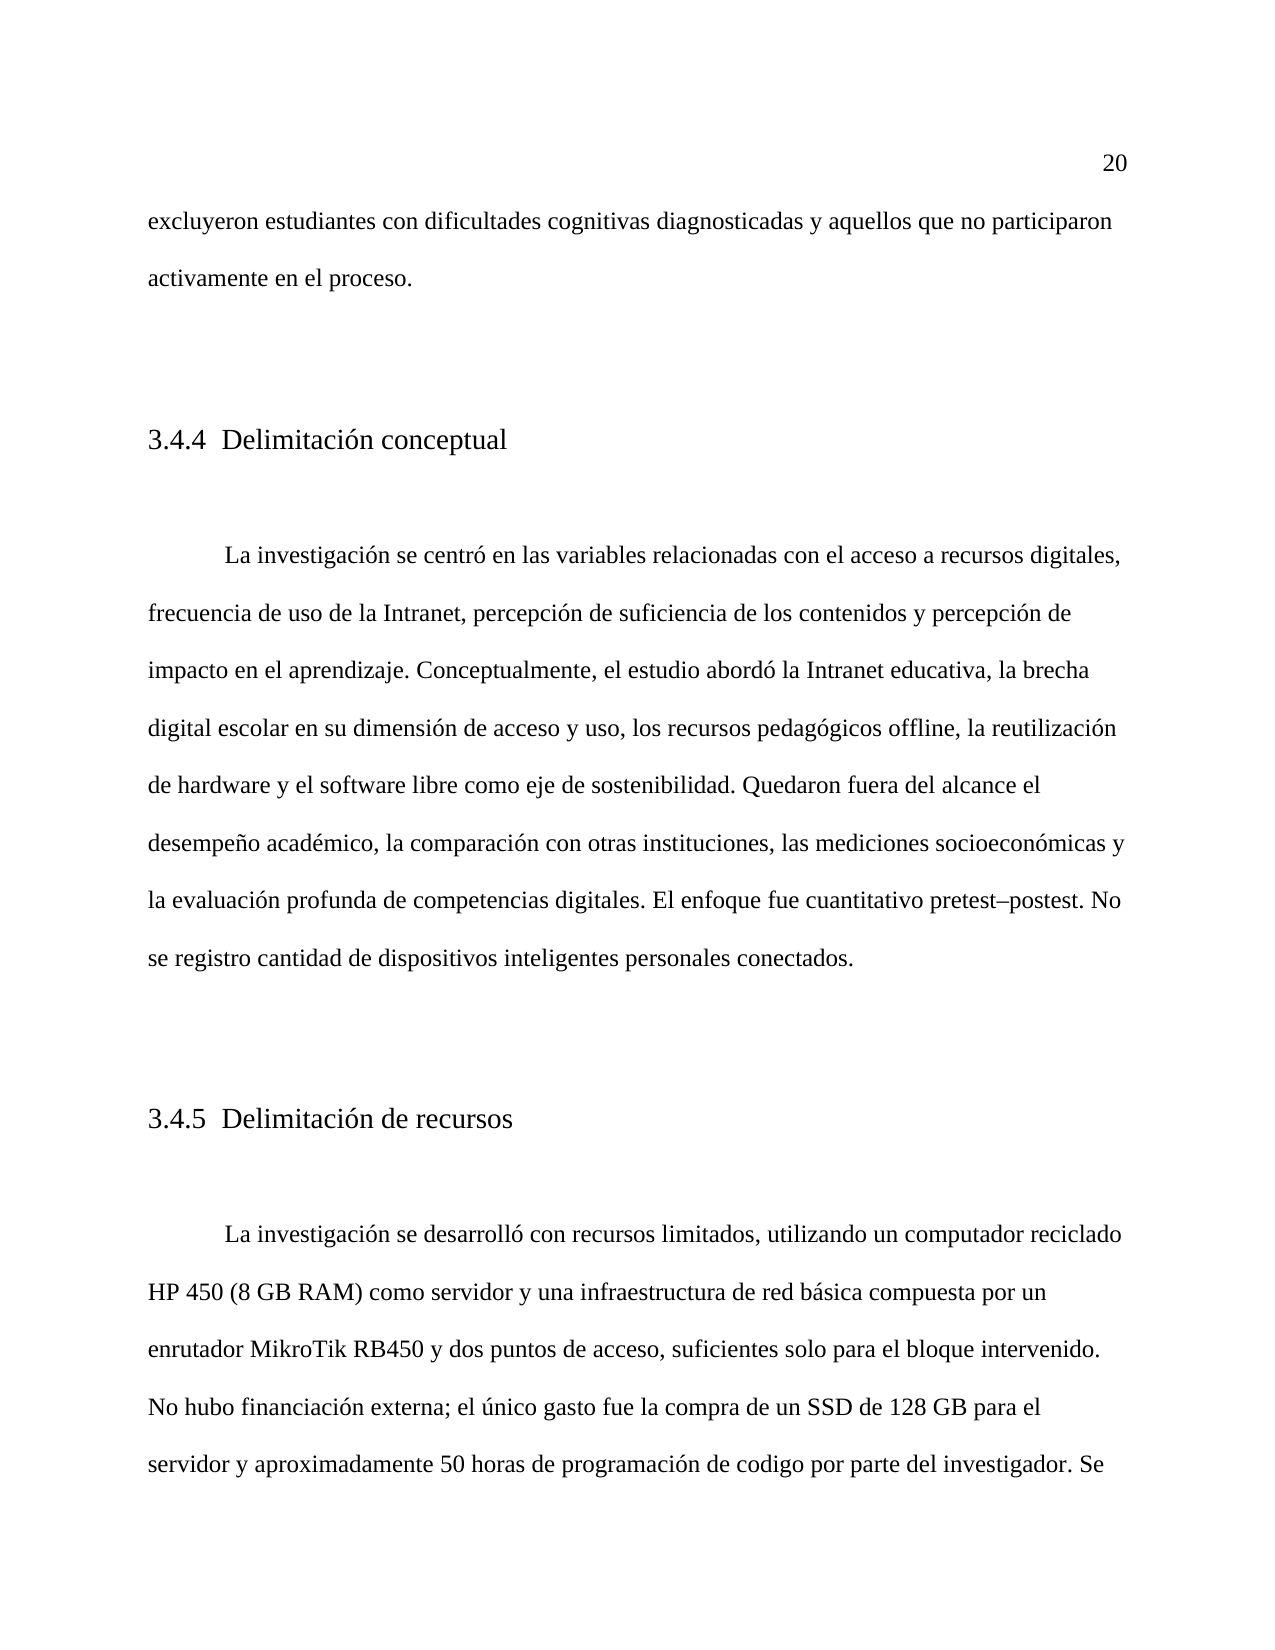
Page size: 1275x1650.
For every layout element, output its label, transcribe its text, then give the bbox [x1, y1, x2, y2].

text La investigación se desarrolló con recursos limitados, utilizando un computador reciclado HP 450 (8 GB RAM) como servidor y una infraestructura de red básica compuesta por un enrutador MikroTik RB450 y dos puntos de acceso, suficientes solo para el bloque intervenido. No hubo financiación externa; el único gasto fue la compra de un SSD de 128 GB para el servidor y aproximadamente 50 horas de programación de codigo por parte del investigador. Se [148, 1219, 1127, 1478]
subtitle Delimitación conceptual [148, 422, 1127, 456]
text excluyeron estudiantes con dificultades cognitivas diagnosticadas y aquellos que no participaron activamente en el proceso. [148, 206, 1127, 292]
text La investigación se centró en las variables relacionadas con el acceso a recursos digitales, frecuencia de uso de la Intranet, percepción de suficiencia de los contenidos y percepción de impacto en el aprendizaje. Conceptualmente, el estudio abordó la Intranet educativa, la brecha digital escolar en su dimensión de acceso y uso, los recursos pedagógicos offline, la reutilización de hardware y el software libre como eje de sostenibilidad. Quedaron fuera del alcance el desempeño académico, la comparación con otras instituciones, las mediciones socioeconómicas y la evaluación profunda de competencias digitales. El enfoque fue cuantitativo pretest–postest. No se registro cantidad de dispositivos inteligentes personales conectados. [148, 540, 1127, 971]
subtitle Delimitación de recursos [148, 1101, 1127, 1135]
